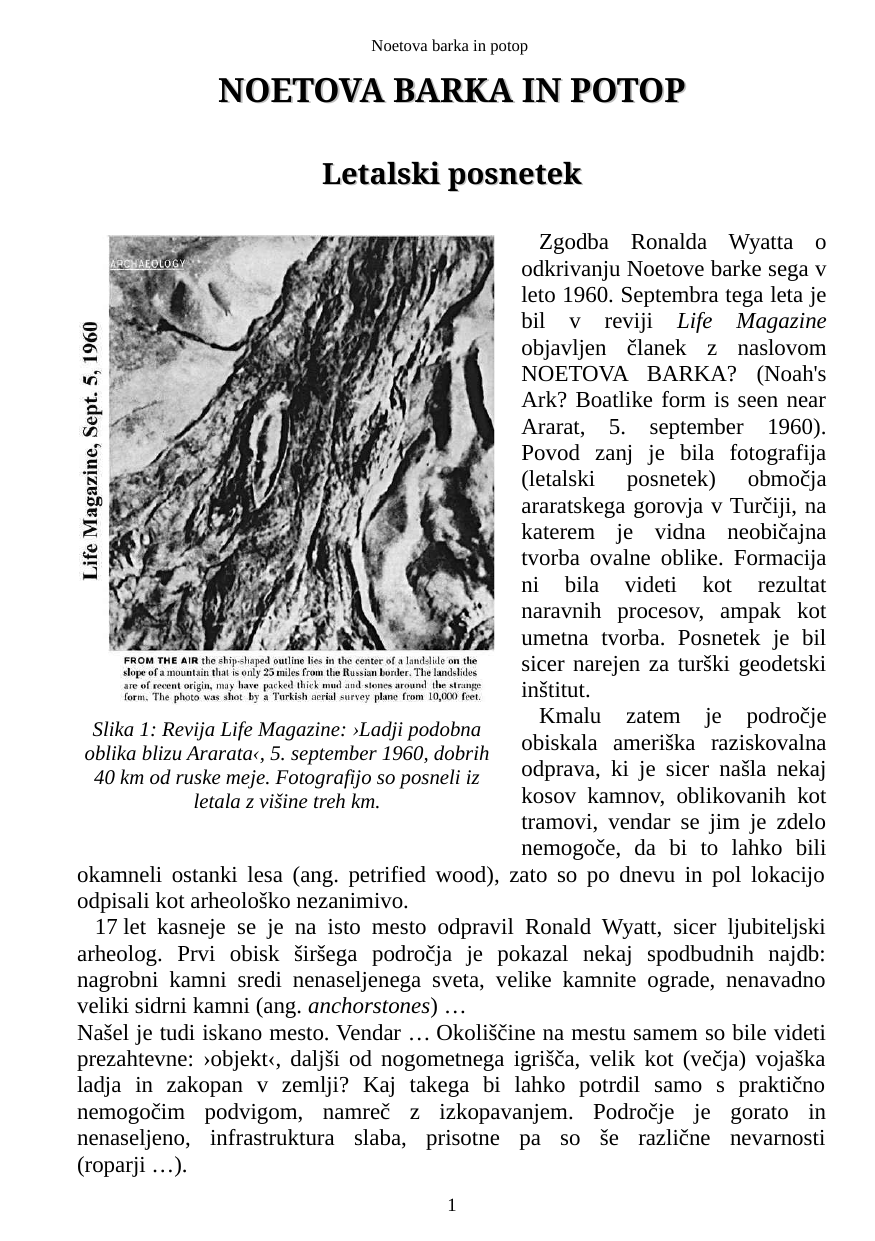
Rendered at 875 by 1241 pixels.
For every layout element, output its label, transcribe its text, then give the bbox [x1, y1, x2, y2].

text Slika 1: Revija Life Magazine: ›Ladji podobna oblika blizu Ararata‹, 5. september 1960, dobrih 40 km od ruske meje. Fotografijo so posneli iz letala z višine treh km. [79, 705, 495, 813]
subtitle Letalski posnetek [77, 153, 827, 193]
text Zgodba Ronalda Wyatta o odkrivanju Noetove barke sega v leto 1960. Septembra tega leta je bil v reviji Life Magazine objavljen članek z naslovom NOETOVA BARKA? (Noah's Ark? Boatlike form is seen near Ararat, 5. september 1960). Povod zanj je bila fotografija (letalski posnetek) območja araratskega gorovja v Turčiji, na katerem je vidna neobičajna tvorba ovalne oblike. Formacija ni bila videti kot rezultat naravnih procesov, ampak kot umetna tvorba. Posnetek je bil sicer narejen za turški geodetski inštitut. [70, 226, 827, 822]
text Našel je tudi iskano mesto. Vendar … Okoliščine na mestu samem so bile videti prezahtevne: ›objekt‹, daljši od nogometnega igrišča, velik kot (večja) vojaška ladja in zakopan v zemlji? Kaj takega bi lahko potrdil samo s praktično nemogočim podvigom, namreč z izkopavanjem. Področje je gorato in nenaseljeno, infrastruktura slaba, prisotne pa so še različne nevarnosti (roparji …). [77, 1019, 827, 1177]
text Kmalu zatem je področje obiskala ameriška raziskovalna odprava, ki je sicer našla nekaj kosov kamnov, oblikovanih kot tramovi, vendar se jim je zdelo nemogoče, da bi to lahko bili okamneli ostanki lesa (ang. petrified wood), zato so po dnevu in pol lokacijo odpisali kot arheološko nezanimivo. [77, 703, 827, 913]
picture [79, 235, 495, 705]
text 17 let kasneje se je na isto mesto odpravil Ronald Wyatt, sicer ljubiteljski arheolog. Prvi obisk širšega področja je pokazal nekaj spodbudnih najdb: nagrobni kamni sredi nenaseljenega sveta, velike kamnite ograde, nenavadno veliki sidrni kamni (ang. anchorstones) … [77, 913, 827, 1019]
subtitle Noetova barka in potop [77, 66, 827, 112]
